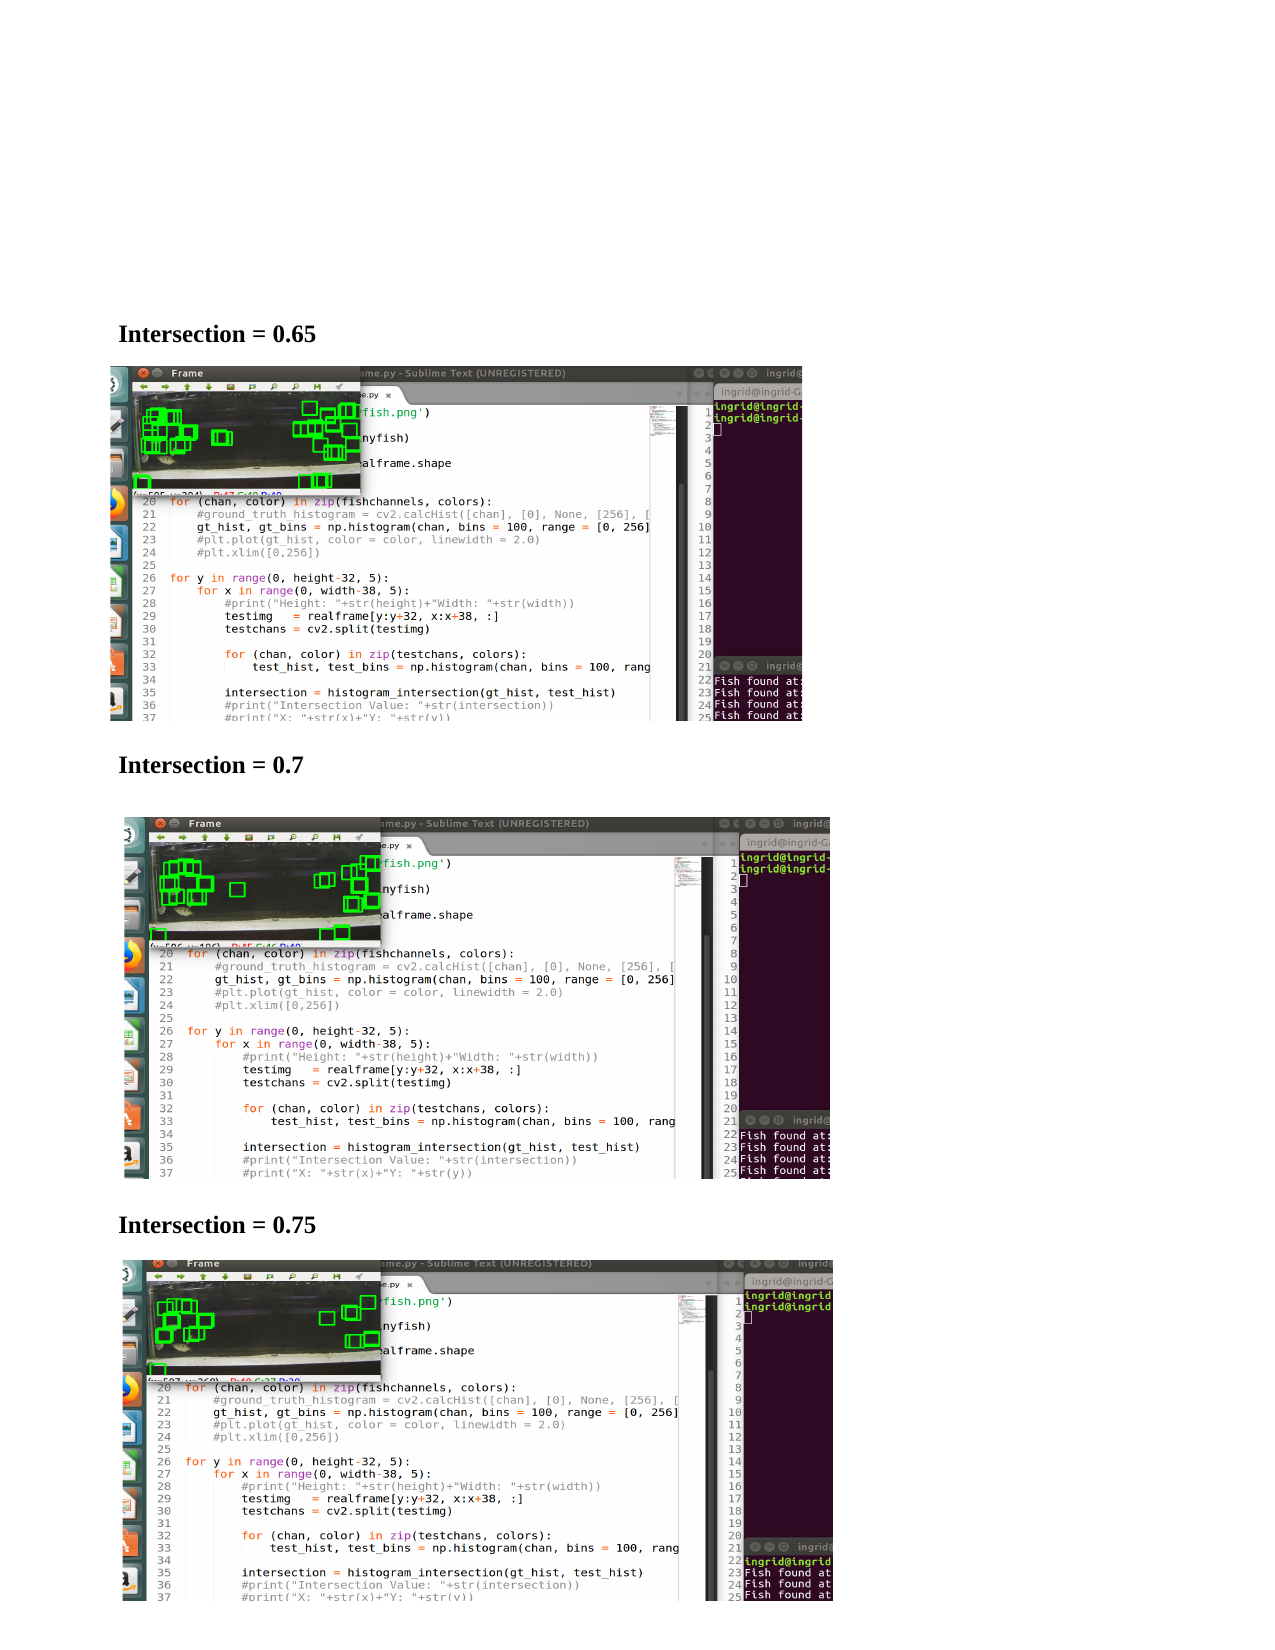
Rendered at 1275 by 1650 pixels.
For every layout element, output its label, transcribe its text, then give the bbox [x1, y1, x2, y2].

text Intersection = 0.65 [118, 319, 1157, 348]
picture [122, 1260, 182, 1358]
picture [110, 366, 171, 454]
text Intersection = 0.75 [118, 1211, 1157, 1239]
text Intersection = 0.7 [118, 751, 1157, 779]
picture [124, 817, 182, 913]
